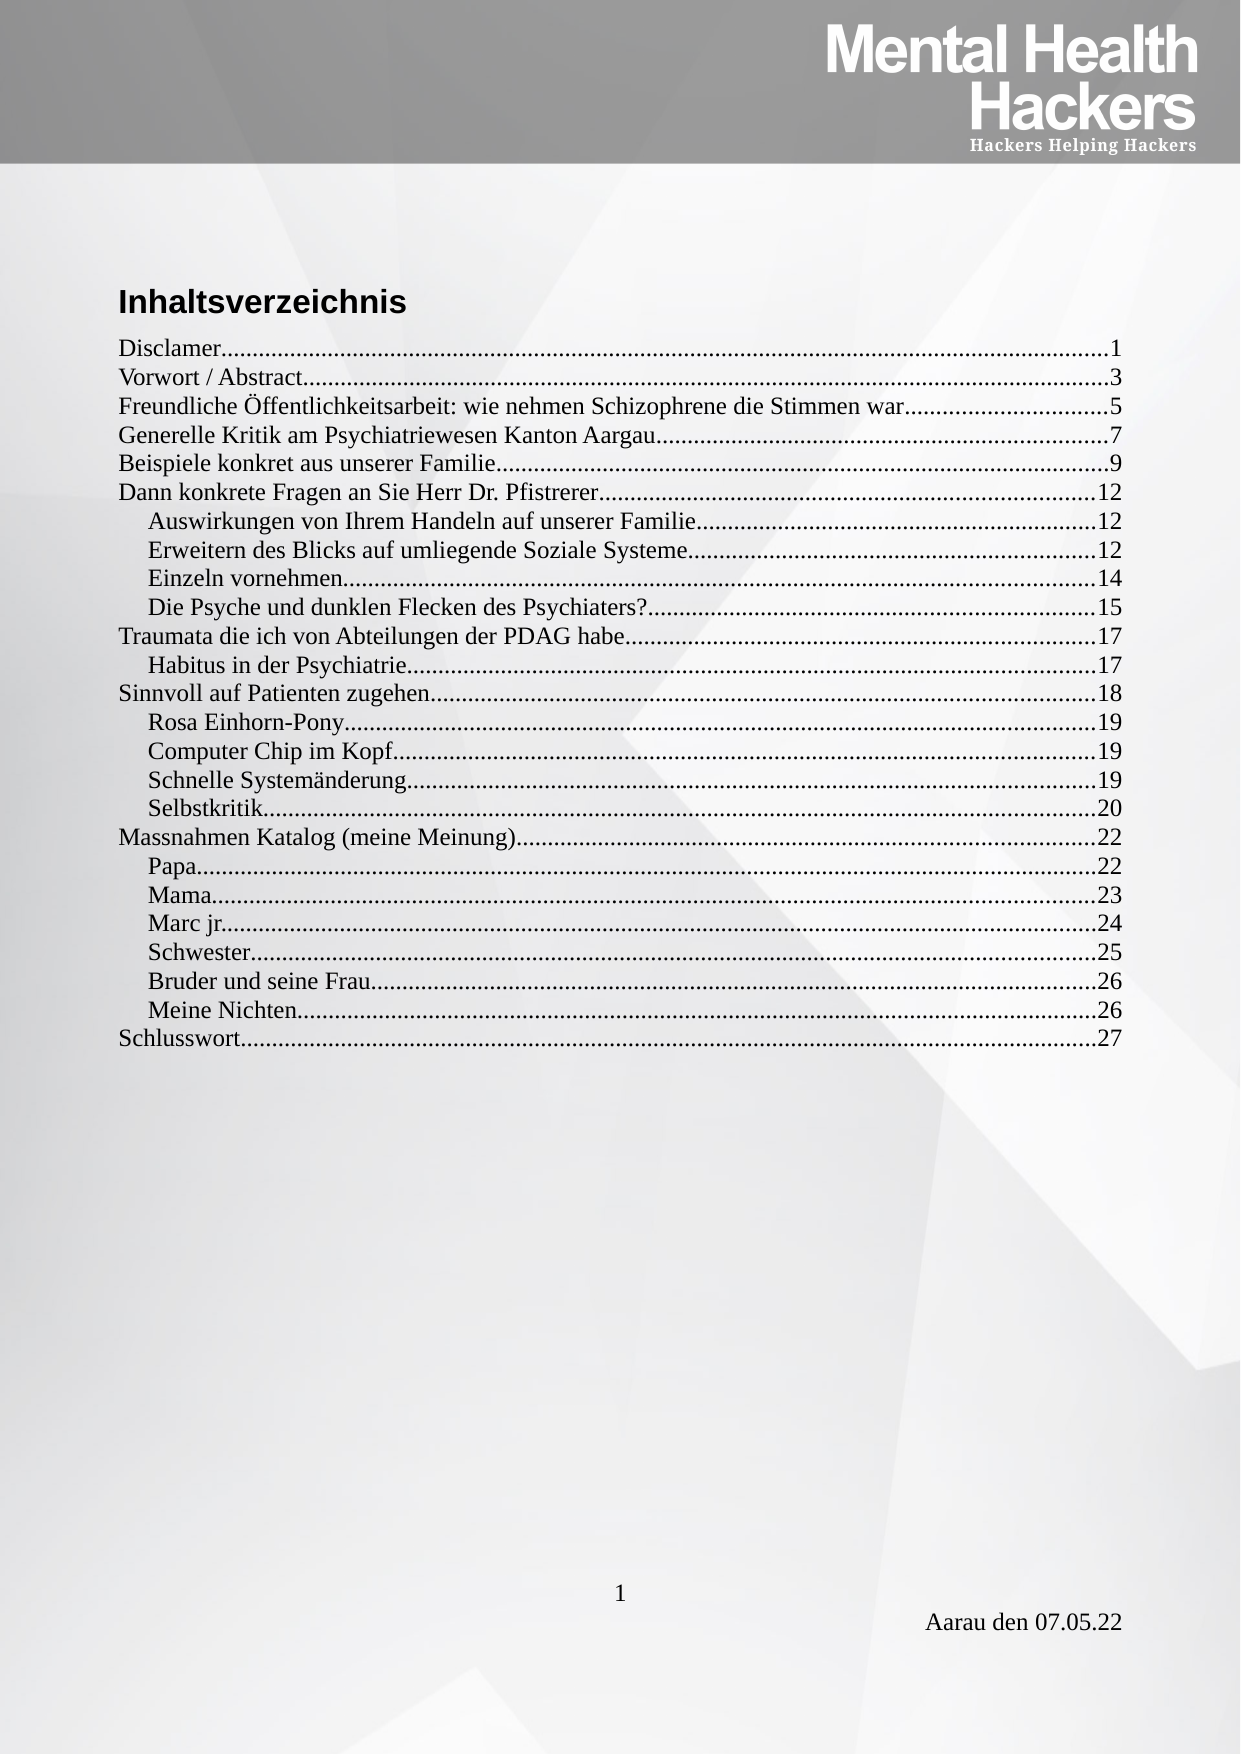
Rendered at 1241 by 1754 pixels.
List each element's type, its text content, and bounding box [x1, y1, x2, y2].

text Bruder und seine Frau 26 [148, 966, 1122, 995]
text Papa 22 [148, 851, 1122, 880]
text Massnahmen Katalog (meine Meinung) 22 [118, 822, 1122, 851]
text Selbstkritik 20 [148, 793, 1122, 822]
text Schnelle Systemänderung 19 [148, 765, 1122, 793]
text Mama 23 [148, 880, 1122, 908]
text Habitus in der Psychiatrie 17 [148, 650, 1122, 678]
text Schwester 25 [148, 937, 1122, 966]
text Marc jr. 24 [148, 908, 1122, 937]
picture [0, 0, 1241, 1754]
text Beispiele konkret aus unserer Familie 9 [118, 448, 1122, 477]
text Meine Nichten 26 [148, 995, 1122, 1023]
text Erweitern des Blicks auf umliegende Soziale Systeme 12 [148, 535, 1122, 563]
text Dann konkrete Fragen an Sie Herr Dr. Pfistrerer 12 [118, 477, 1122, 506]
subtitle Inhaltsverzeichnis [118, 282, 1122, 321]
text Die Psyche und dunklen Flecken des Psychiaters? 15 [148, 592, 1122, 621]
text Freundliche Öffentlichkeitsarbeit: wie nehmen Schizophrene die Stimmen war 5 [118, 391, 1122, 420]
text Computer Chip im Kopf 19 [148, 736, 1122, 765]
text Rosa Einhorn-Pony 19 [148, 707, 1122, 736]
text Traumata die ich von Abteilungen der PDAG habe 17 [118, 621, 1122, 650]
text Disclamer 1 [118, 333, 1122, 362]
text Auswirkungen von Ihrem Handeln auf unserer Familie 12 [148, 506, 1122, 535]
text Sinnvoll auf Patienten zugehen 18 [118, 678, 1122, 707]
text Einzeln vornehmen 14 [148, 563, 1122, 592]
text Generelle Kritik am Psychiatriewesen Kanton Aargau 7 [118, 420, 1122, 448]
text Schlusswort 27 [118, 1023, 1122, 1052]
text Vorwort / Abstract 3 [118, 362, 1122, 391]
